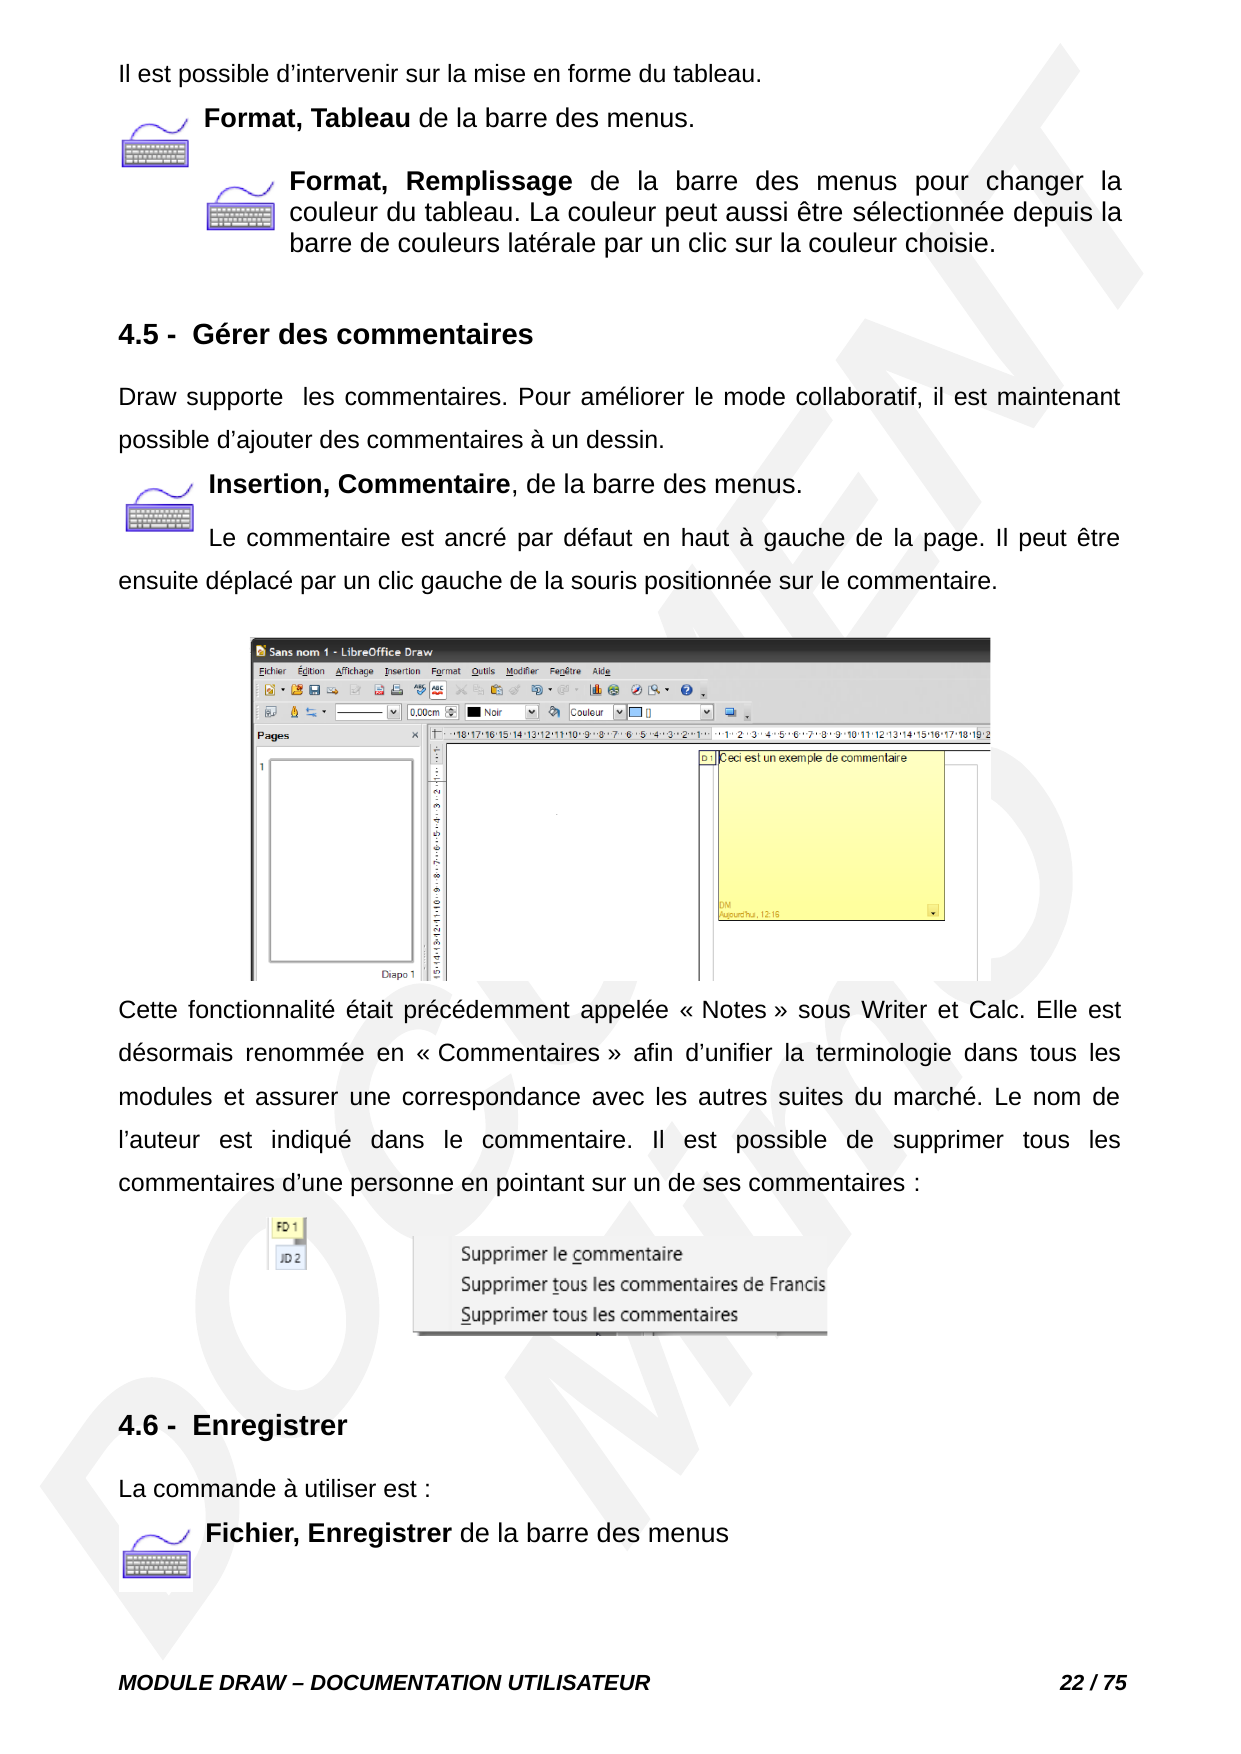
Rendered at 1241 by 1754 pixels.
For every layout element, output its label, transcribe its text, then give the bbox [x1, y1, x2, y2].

subtitle Enregistrer [118, 1408, 1122, 1442]
text Fichier, Enregistrer de la barre des menus [194, 1517, 1122, 1548]
picture [249, 637, 991, 981]
picture [118, 1517, 194, 1593]
subtitle Gérer des commentaires [118, 317, 1122, 350]
picture [117, 107, 192, 182]
text Format, Tableau de la barre des menus. [118, 102, 1122, 133]
text Le commentaire est ancré par défaut en haut à gauche de la page. Il peut être ensuite déplacé par un clic gauche de la souris positionnée sur le commentaire. [118, 523, 1122, 595]
text Format, Remplissage de la barre des menus pour changer la couleur du tableau. La couleur peut aussi être sélectionnée depuis la barre de couleurs latérale par un clic sur la couleur choisie. [118, 165, 1122, 258]
text Draw supporte les commentaires. Pour améliorer le mode collaboratif, il est maintenant possible d’ajouter des commentaires à un dessin. [118, 382, 1122, 454]
text Il est possible d’intervenir sur la mise en forme du tableau. [118, 59, 1122, 88]
text Cette fonctionnalité était précédemment appelée « Notes » sous Writer et Calc. Elle est désormais renommée en « Commentaires » afin d’unifier la terminologie dans tous les modules et assurer une correspondance avec les autres suites du marché. Le nom de l’auteur est indiqué dans le commentaire. Il est possible de supprimer tous les commentaires d’une personne en pointant sur un de ses commentaires : [118, 633, 1122, 1196]
text Insertion, Commentaire, de la barre des menus. [118, 468, 1122, 499]
picture [121, 471, 197, 546]
picture [412, 1236, 828, 1336]
text La commande à utiliser est : [118, 1474, 1122, 1502]
picture [202, 169, 278, 245]
picture [265, 1217, 307, 1270]
